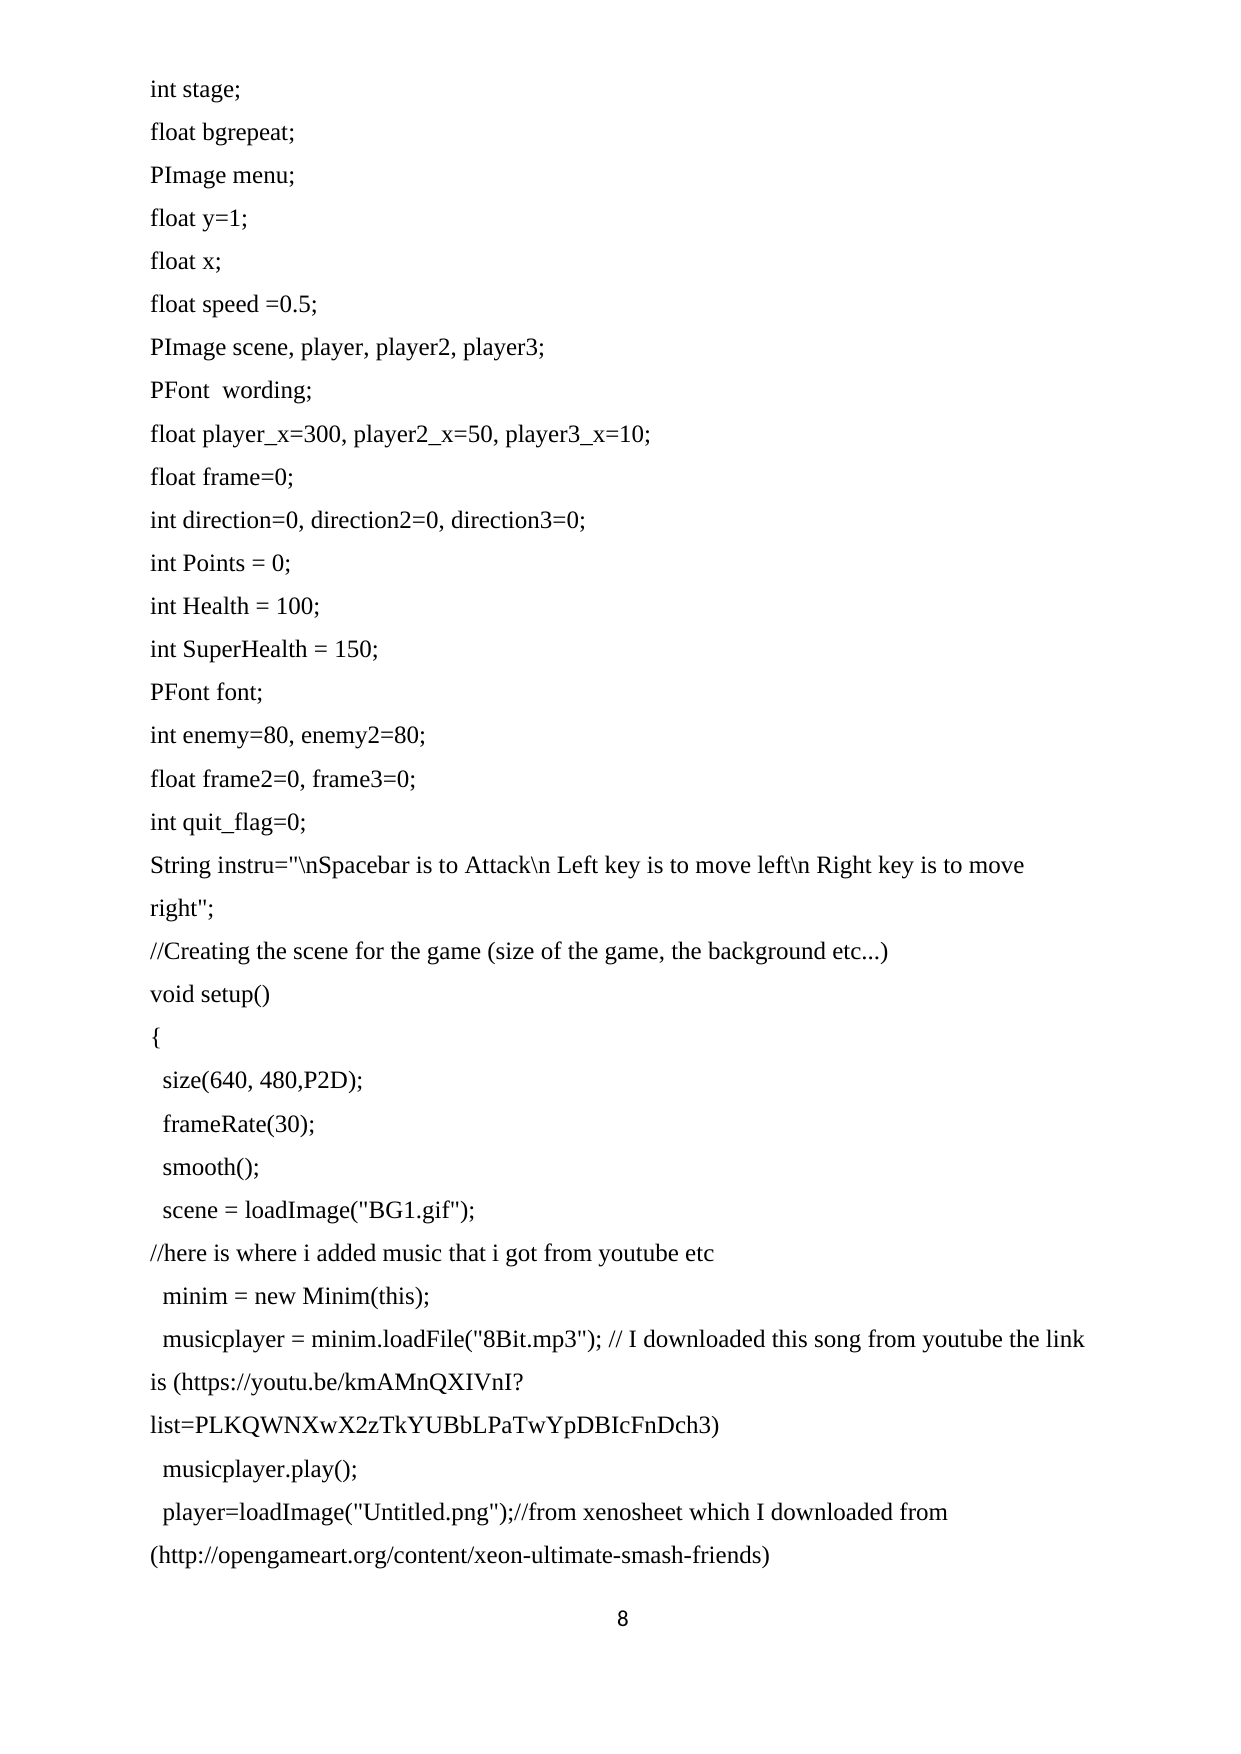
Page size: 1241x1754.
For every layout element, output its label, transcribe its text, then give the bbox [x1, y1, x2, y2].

text int Points = 0; [150, 548, 1090, 577]
text String instru="\nSpacebar is to Attack\n Left key is to move left\n Right key is to move right"; [150, 850, 1090, 922]
text float y=1; [150, 203, 1090, 232]
text int stage; [150, 74, 1090, 102]
text scene = loadImage("BG1.gif"); [150, 1195, 1090, 1224]
text int SuperHealth = 150; [150, 634, 1090, 663]
text //here is where i added music that i got from youtube etc [150, 1238, 1090, 1267]
text void setup() [150, 979, 1090, 1008]
text smooth(); [150, 1152, 1090, 1181]
text minim = new Minim(this); [150, 1281, 1090, 1310]
text //Creating the scene for the game (size of the game, the background etc...) [150, 936, 1090, 965]
text float speed =0.5; [150, 289, 1090, 318]
text PFont font; [150, 677, 1090, 706]
text int quit_flag=0; [150, 807, 1090, 836]
text { [150, 1022, 1090, 1051]
text int enemy=80, enemy2=80; [150, 721, 1090, 749]
text PFont wording; [150, 376, 1090, 404]
text float x; [150, 246, 1090, 275]
text frameRate(30); [150, 1109, 1090, 1137]
text float player_x=300, player2_x=50, player3_x=10; [150, 419, 1090, 447]
text float frame=0; [150, 462, 1090, 491]
text int direction=0, direction2=0, direction3=0; [150, 505, 1090, 534]
text player=loadImage("Untitled.png");//from xenosheet which I downloaded from (http://opengameart.org/content/xeon-ultimate-smash-friends) [150, 1497, 1090, 1569]
text PImage menu; [150, 160, 1090, 189]
text int Health = 100; [150, 591, 1090, 620]
text PImage scene, player, player2, player3; [150, 332, 1090, 361]
text float bgrepeat; [150, 117, 1090, 146]
text size(640, 480,P2D); [150, 1066, 1090, 1094]
text musicplayer.play(); [150, 1454, 1090, 1482]
text musicplayer = minim.loadFile("8Bit.mp3"); // I downloaded this song from youtube the link is (https://youtu.be/kmAMnQXIVnI?list=PLKQWNXwX2zTkYUBbLPaTwYpDBIcFnDch3) [150, 1324, 1090, 1439]
text float frame2=0, frame3=0; [150, 764, 1090, 792]
